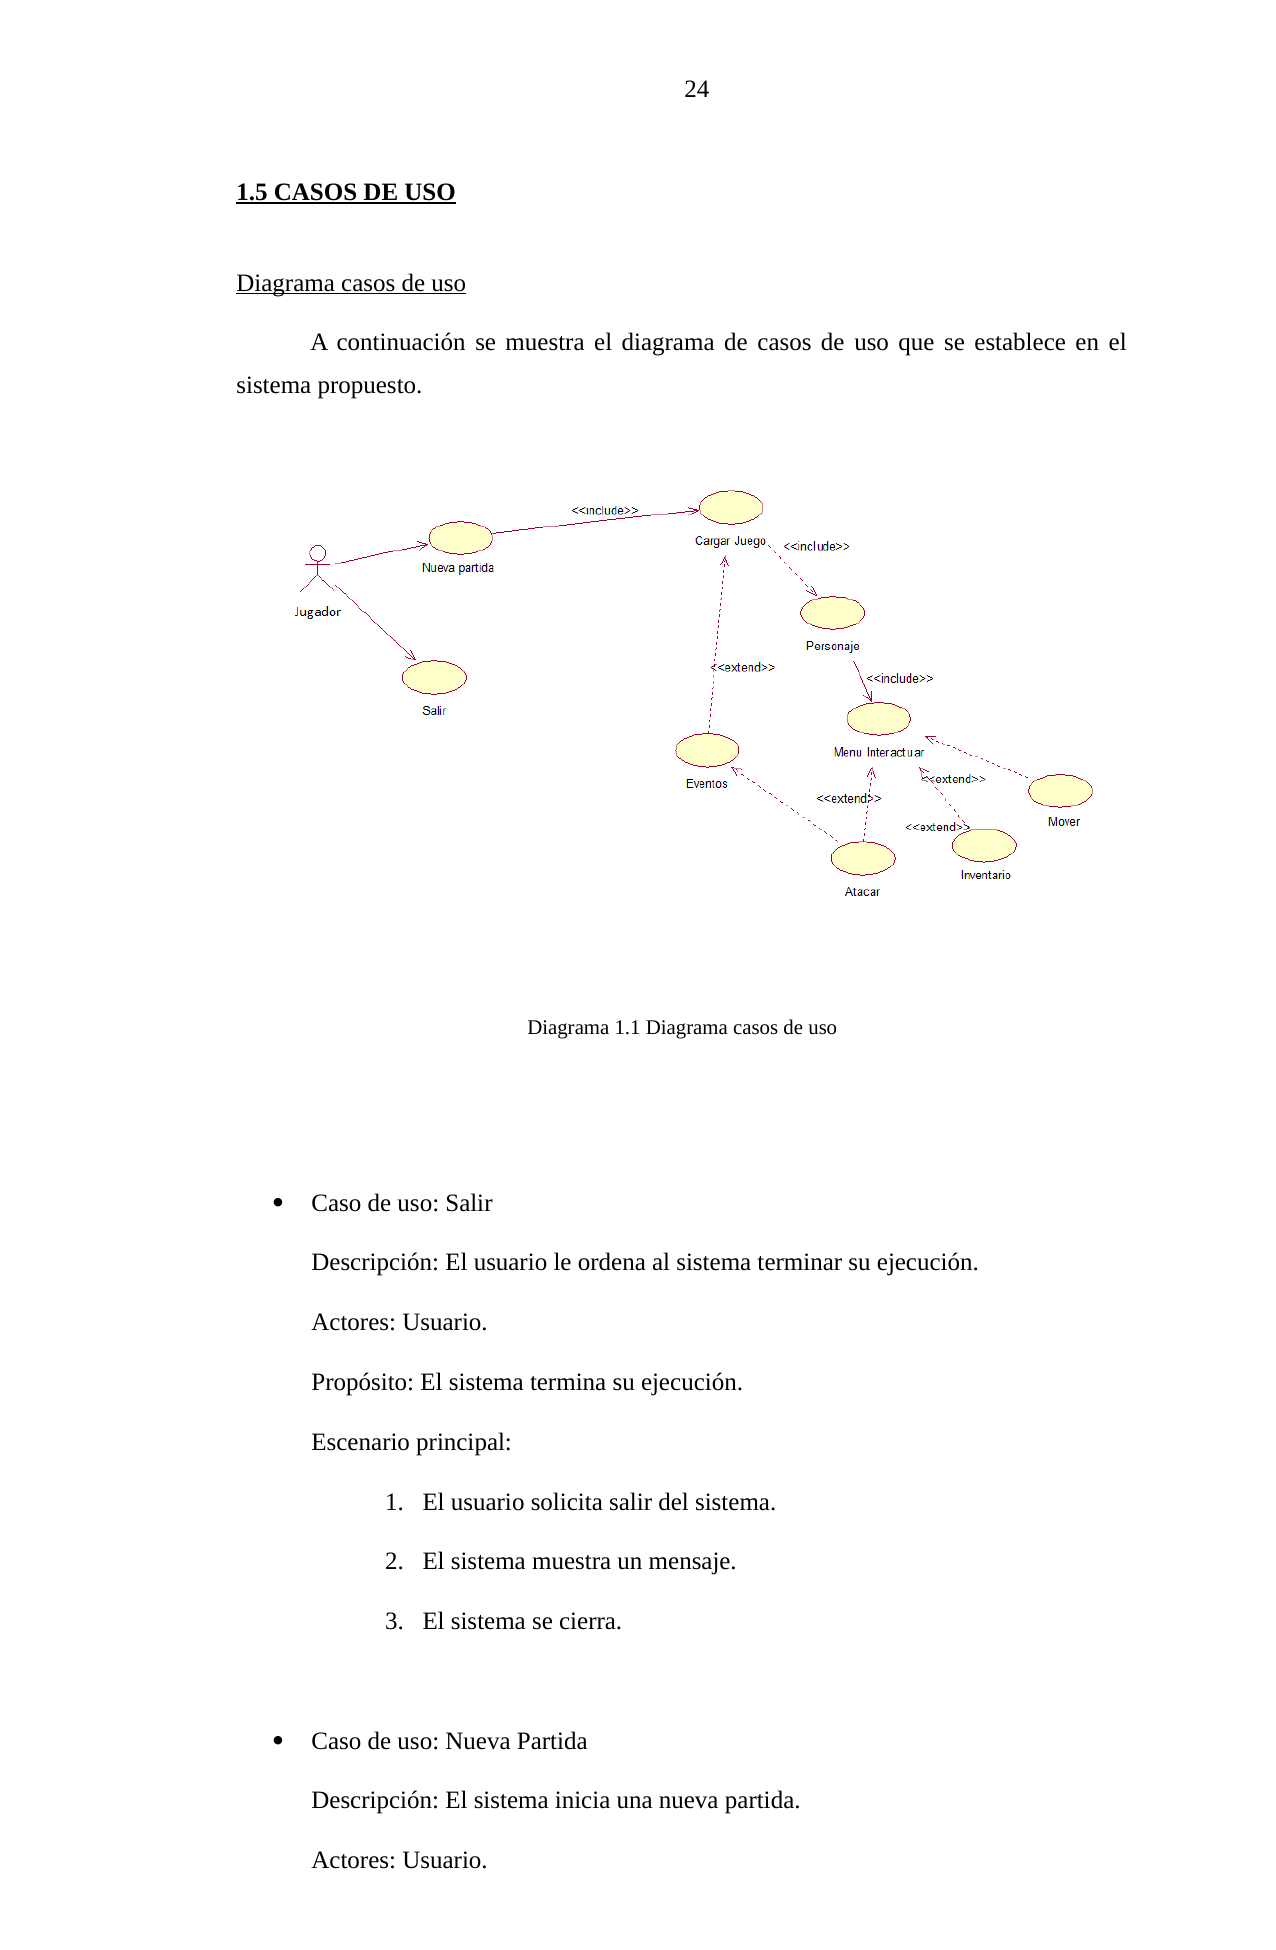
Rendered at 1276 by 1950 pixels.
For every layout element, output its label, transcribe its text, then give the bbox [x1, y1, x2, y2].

list Caso de uso: Salir [274, 1188, 1128, 1216]
list Caso de uso: Nueva Partida [274, 1726, 1128, 1754]
text Propósito: El sistema termina su ejecución. [311, 1367, 1128, 1396]
list El sistema se cierra. [385, 1606, 1128, 1635]
text Diagrama casos de uso [236, 268, 1128, 296]
text Escenario principal: [311, 1427, 1128, 1456]
list El sistema muestra un mensaje. [385, 1546, 1128, 1575]
subtitle 1.5 CASOS DE USO [236, 177, 1128, 206]
text Descripción: El usuario le ordena al sistema terminar su ejecución. [311, 1247, 1128, 1276]
text A continuación se muestra el diagrama de casos de uso que se establece en el sistema propuesto. [236, 327, 1128, 399]
text Actores: Usuario. [311, 1307, 1128, 1336]
list El usuario solicita salir del sistema. [385, 1487, 1128, 1515]
text Actores: Usuario. [311, 1845, 1128, 1874]
text Diagrama 1.1 Diagrama casos de uso [236, 1015, 1128, 1039]
text Descripción: El sistema inicia una nueva partida. [311, 1786, 1128, 1814]
